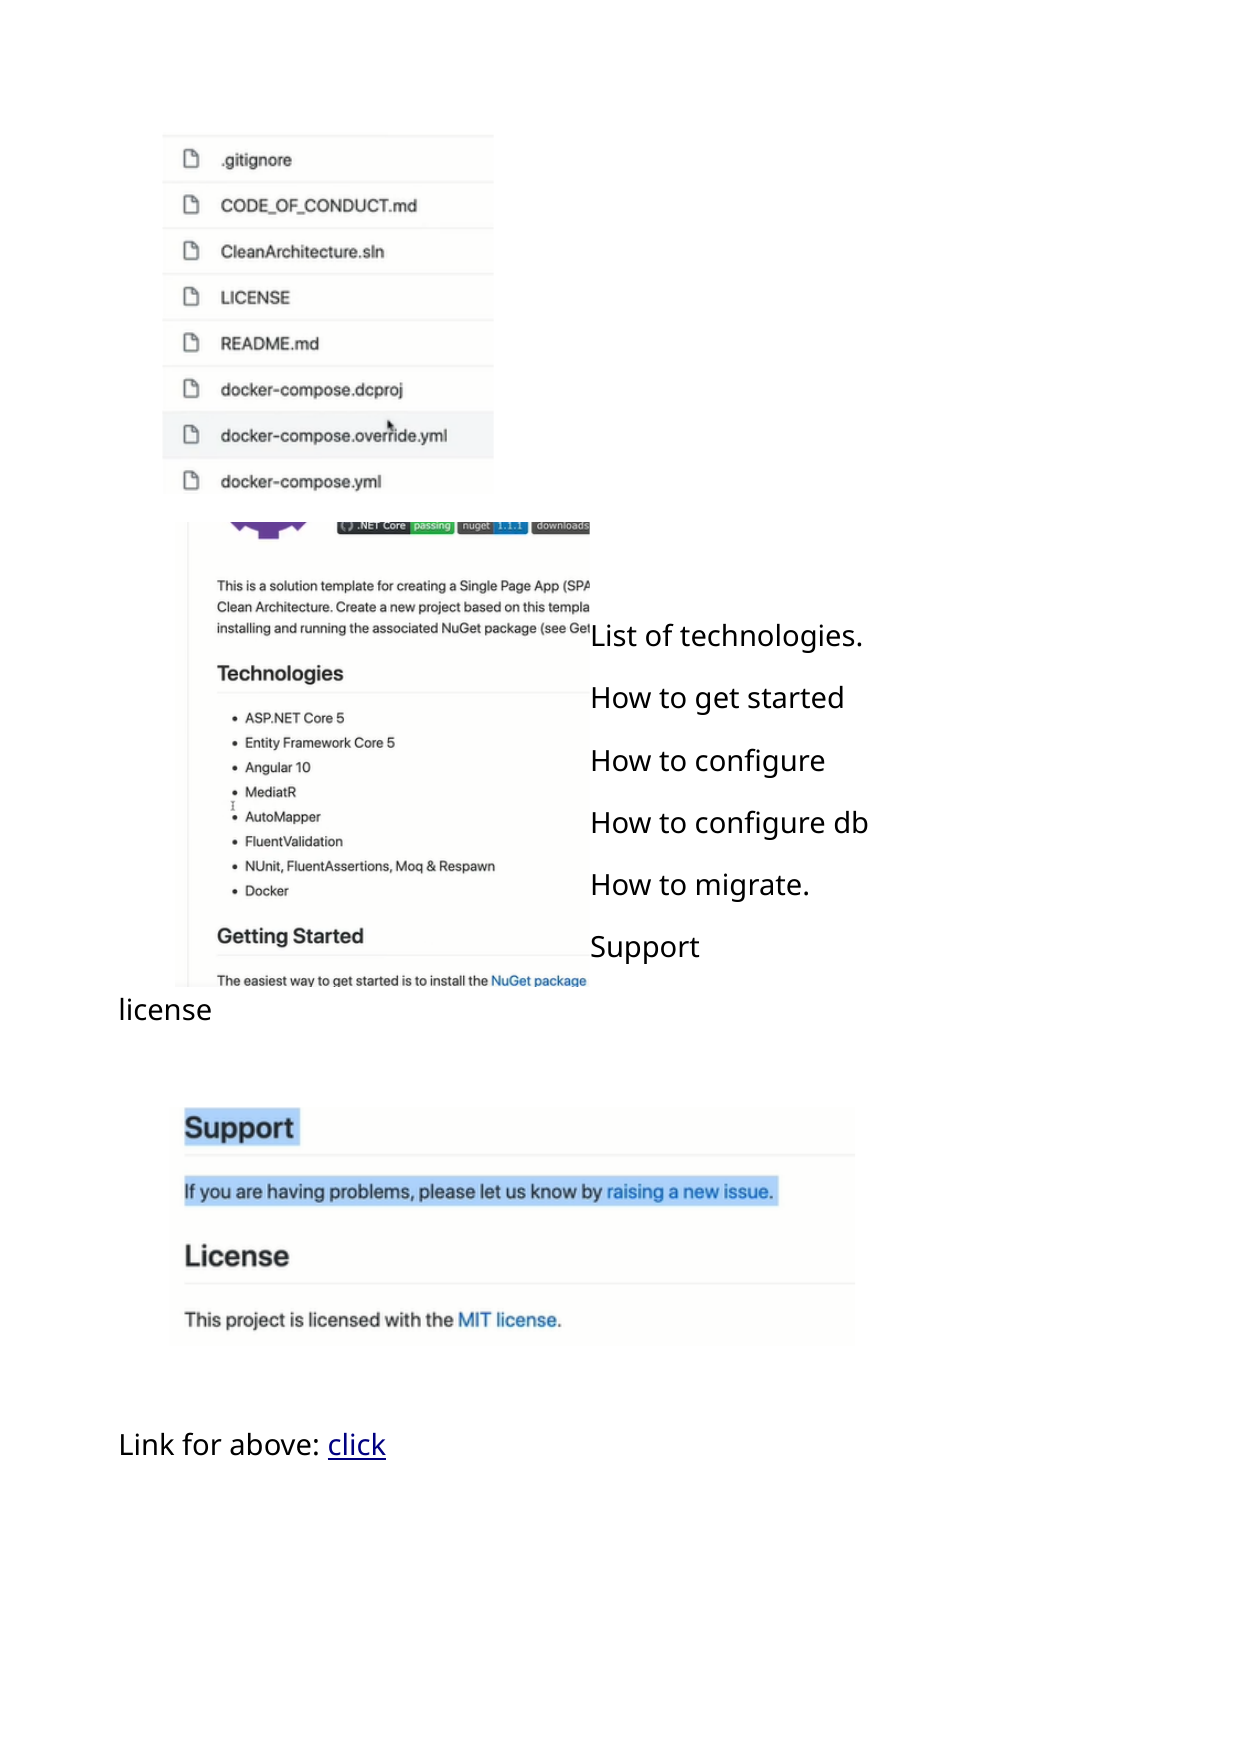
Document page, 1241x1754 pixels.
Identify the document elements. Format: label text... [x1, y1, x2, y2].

picture [169, 1107, 856, 1346]
picture [162, 132, 494, 494]
text [118, 740, 175, 780]
text [118, 927, 175, 966]
text [118, 864, 175, 904]
text How to migrate. [590, 864, 1122, 904]
text [118, 616, 175, 655]
text [118, 802, 175, 842]
text [118, 678, 175, 717]
text Link for above: click [118, 1424, 1122, 1464]
text How to configure db [590, 802, 1122, 842]
text List of technologies. [590, 616, 1122, 655]
text How to get started [590, 678, 1122, 717]
picture [175, 522, 590, 987]
text Support [590, 927, 1122, 966]
text license [118, 989, 1122, 1028]
text How to configure [590, 740, 1122, 780]
